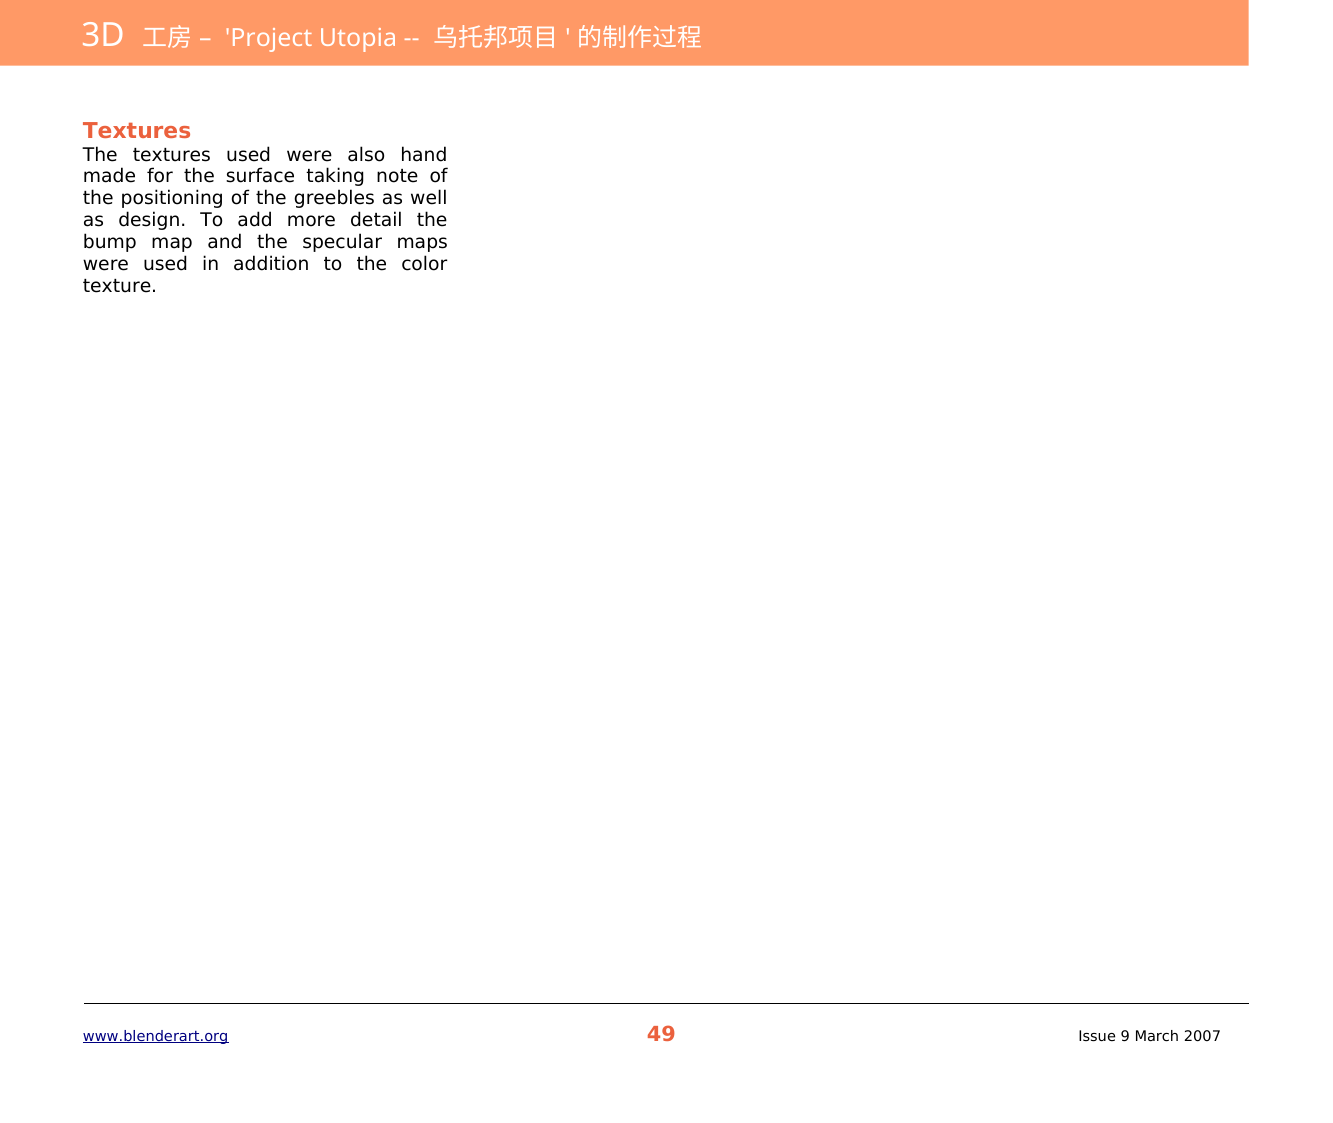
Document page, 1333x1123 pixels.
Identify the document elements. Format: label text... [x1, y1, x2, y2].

text Textures The textures used were also hand made for the surface taking note of the positioning of the greebles as well as design. To add more detail the bump map and the specular maps were used in addition to the color texture. [83, 118, 448, 297]
